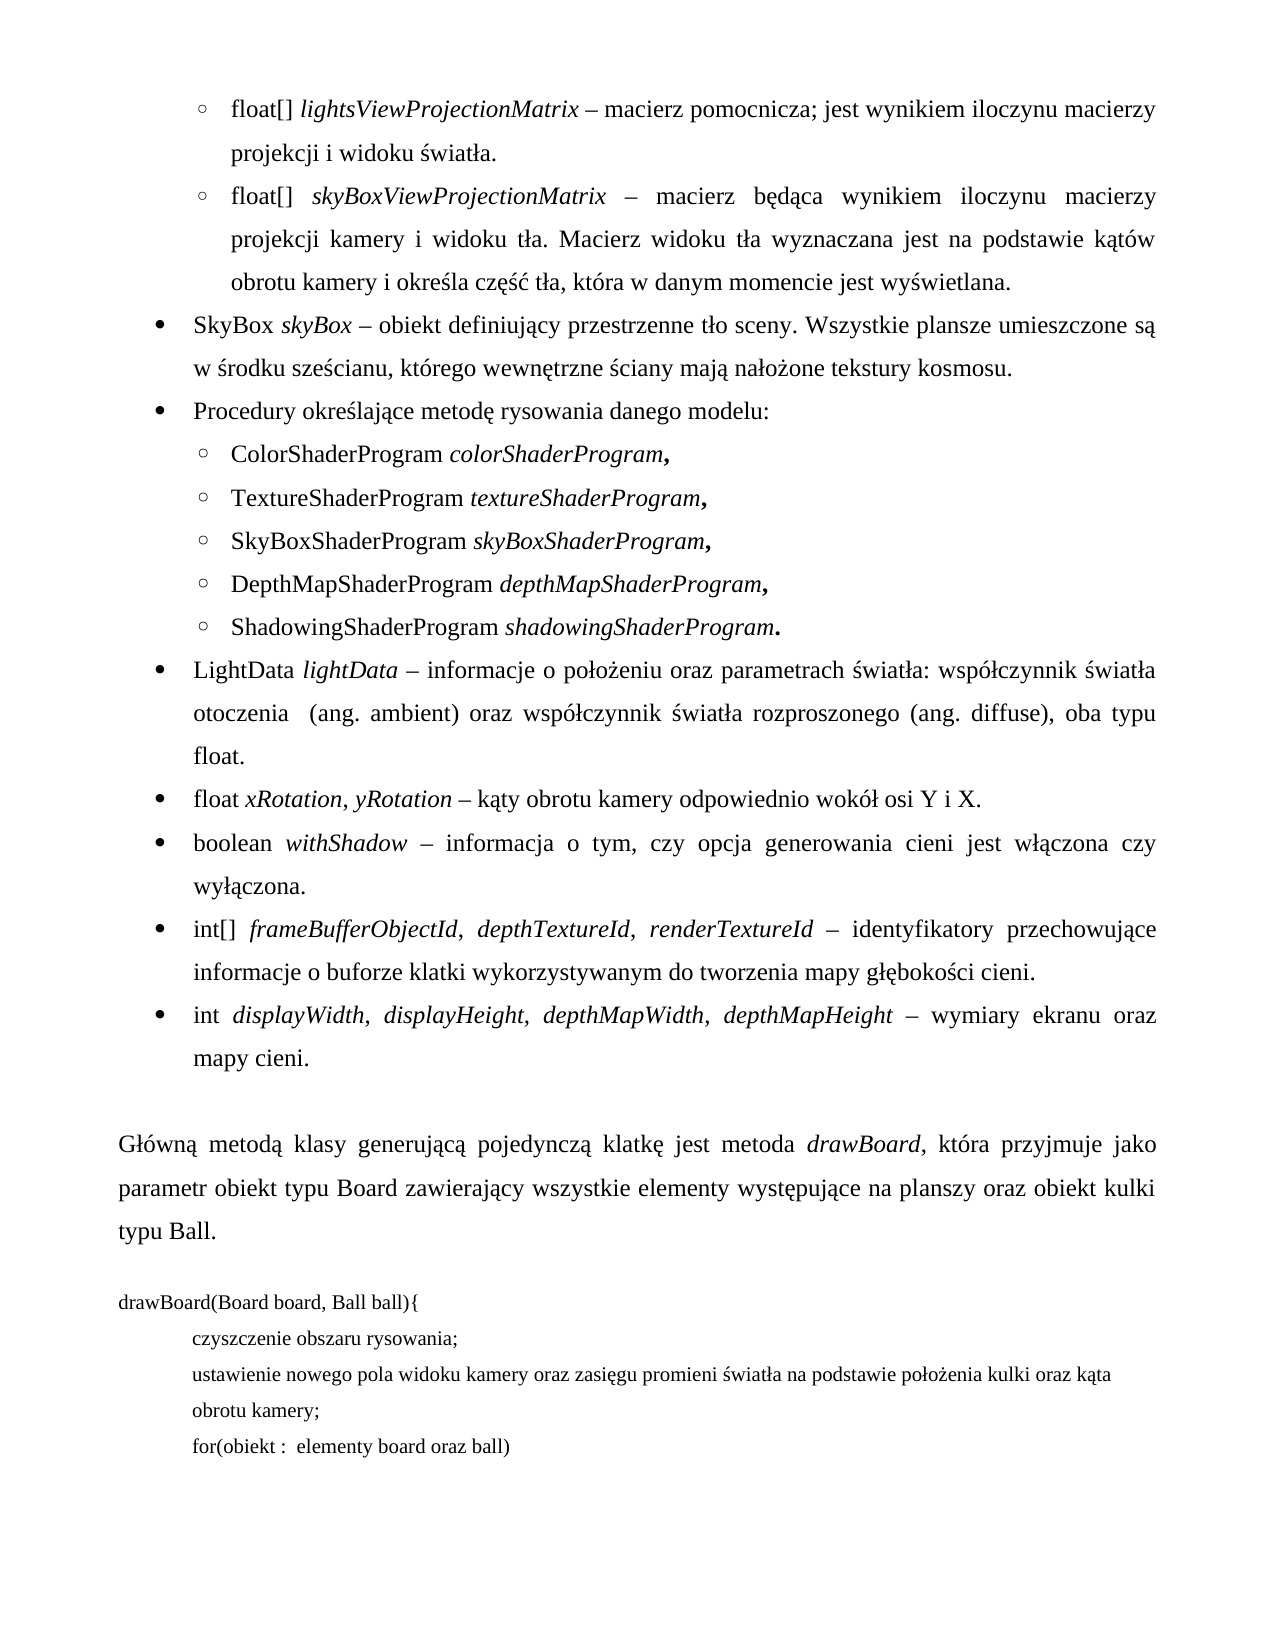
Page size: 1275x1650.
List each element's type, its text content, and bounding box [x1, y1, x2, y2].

list ColorShaderProgram colorShaderProgram, [193, 439, 1157, 468]
text czyszczenie obszaru rysowania; [118, 1326, 1157, 1350]
list float[] skyBoxViewProjectionMatrix – macierz będąca wynikiem iloczynu macierzy projekcji kamery i widoku tła. Macierz widoku tła wyznaczana jest na podstawie kątów obrotu kamery i określa część tła, która w danym momencie jest wyświetlana. [193, 181, 1157, 296]
list float[] lightsViewProjectionMatrix – macierz pomocnicza; jest wynikiem iloczynu macierzy projekcji i widoku światła. [193, 94, 1157, 166]
text Główną metodą klasy generującą pojedynczą klatkę jest metoda drawBoard, która przyjmuje jako parametr obiekt typu Board zawierający wszystkie elementy występujące na planszy oraz obiekt kulki typu Ball. [118, 1129, 1157, 1244]
list float xRotation, yRotation – kąty obrotu kamery odpowiednio wokół osi Y i X. [156, 784, 1157, 813]
list Procedury określające metodę rysowania danego modelu: [156, 396, 1157, 425]
text ustawienie nowego pola widoku kamery oraz zasięgu promieni światła na podstawie położenia kulki oraz kąta obrotu kamery; [118, 1362, 1157, 1422]
list SkyBox skyBox – obiekt definiujący przestrzenne tło sceny. Wszystkie plansze umieszczone są w środku sześcianu, którego wewnętrzne ściany mają nałożone tekstury kosmosu. [156, 310, 1157, 382]
text drawBoard(Board board, Ball ball){ [118, 1290, 1157, 1314]
list DepthMapShaderProgram depthMapShaderProgram, [193, 569, 1157, 598]
list int displayWidth, displayHeight, depthMapWidth, depthMapHeight – wymiary ekranu oraz mapy cieni. [156, 1000, 1157, 1072]
list SkyBoxShaderProgram skyBoxShaderProgram, [193, 526, 1157, 554]
list int[] frameBufferObjectId, depthTextureId, renderTextureId – identyfikatory przechowujące informacje o buforze klatki wykorzystywanym do tworzenia mapy głębokości cieni. [156, 914, 1157, 986]
list boolean withShadow – informacja o tym, czy opcja generowania cieni jest włączona czy wyłączona. [156, 828, 1157, 899]
text for(obiekt : elementy board oraz ball) [118, 1434, 1157, 1458]
list TextureShaderProgram textureShaderProgram, [193, 483, 1157, 511]
list ShadowingShaderProgram shadowingShaderProgram. [193, 612, 1157, 641]
list LightData lightData – informacje o położeniu oraz parametrach światła: współczynnik światła otoczenia (ang. ambient) oraz współczynnik światła rozproszonego (ang. diffuse), oba typu float. [156, 655, 1157, 770]
